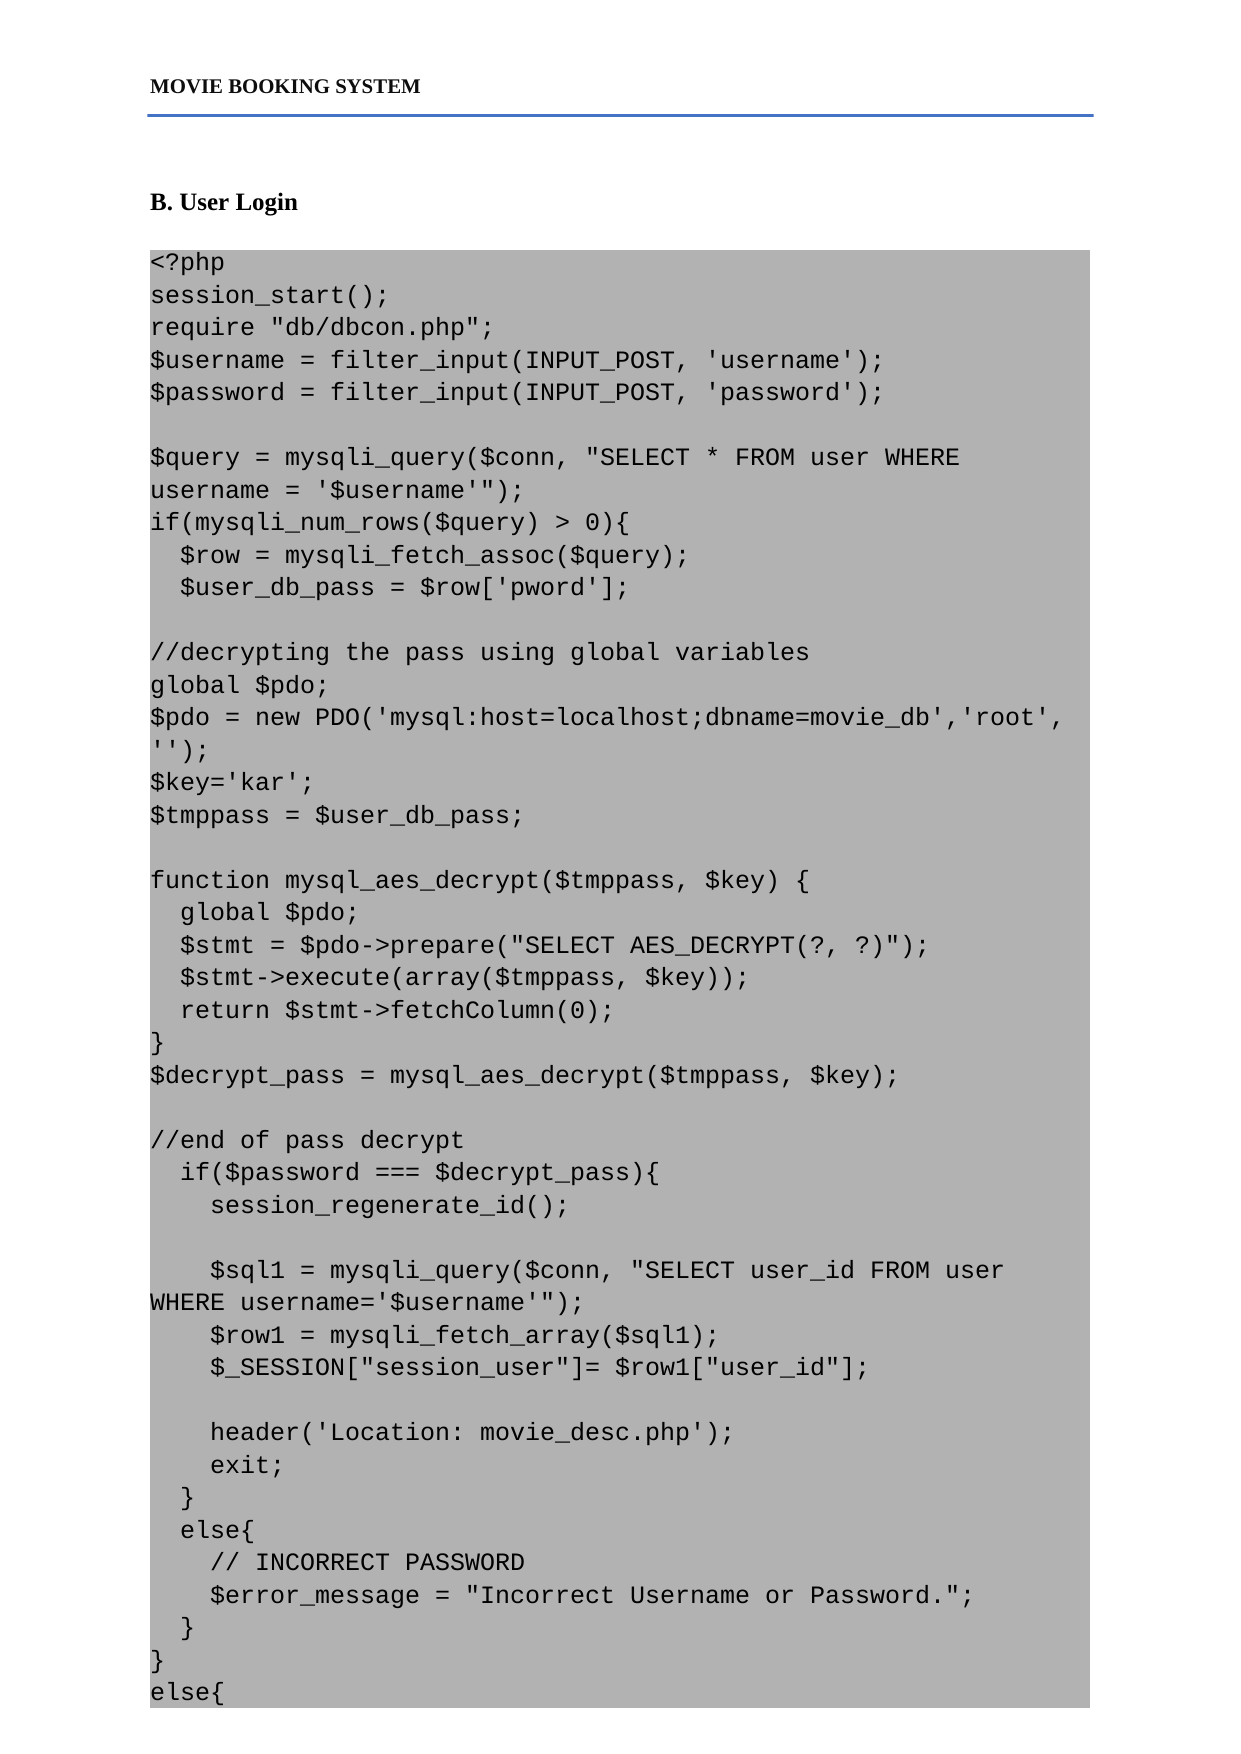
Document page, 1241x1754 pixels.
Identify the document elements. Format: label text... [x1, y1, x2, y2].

text $tmppass = $user_db_pass; [150, 802, 1090, 831]
text $pdo = new PDO('mysql:host=localhost;dbname=movie_db','root', ''); [150, 705, 1090, 766]
text <?php [150, 250, 1090, 278]
text $sql1 = mysqli_query($conn, "SELECT user_id FROM user WHERE username='$username'"); [150, 1257, 1090, 1318]
text } [150, 1615, 1090, 1643]
text B. User Login [150, 183, 1090, 217]
text $user_db_pass = $row['pword']; [150, 575, 1090, 603]
text session_start(); [150, 282, 1090, 311]
text else{ [150, 1680, 1090, 1708]
text $password = filter_input(INPUT_POST, 'password'); [150, 380, 1090, 408]
text $row1 = mysqli_fetch_array($sql1); [150, 1322, 1090, 1351]
text $decrypt_pass = mysql_aes_decrypt($tmppass, $key); [150, 1062, 1090, 1091]
text if($password === $decrypt_pass){ [150, 1160, 1090, 1188]
text $error_message = "Incorrect Username or Password."; [150, 1582, 1090, 1611]
text $stmt = $pdo->prepare("SELECT AES_DECRYPT(?, ?)"); [150, 932, 1090, 961]
text $_SESSION["session_user"]= $row1["user_id"]; [150, 1355, 1090, 1383]
text $key='kar'; [150, 770, 1090, 798]
text //end of pass decrypt [150, 1127, 1090, 1156]
text // INCORRECT PASSWORD [150, 1550, 1090, 1578]
text session_regenerate_id(); [150, 1192, 1090, 1221]
text global $pdo; [150, 900, 1090, 928]
text } [150, 1030, 1090, 1058]
text function mysql_aes_decrypt($tmppass, $key) { [150, 867, 1090, 896]
text } [150, 1647, 1090, 1676]
text else{ [150, 1517, 1090, 1546]
text global $pdo; [150, 672, 1090, 701]
text $username = filter_input(INPUT_POST, 'username'); [150, 347, 1090, 376]
text header('Location: movie_desc.php'); [150, 1420, 1090, 1448]
text if(mysqli_num_rows($query) > 0){ [150, 510, 1090, 538]
text return $stmt->fetchColumn(0); [150, 997, 1090, 1026]
text $row = mysqli_fetch_assoc($query); [150, 542, 1090, 571]
text $query = mysqli_query($conn, "SELECT * FROM user WHERE username = '$username'"); [150, 445, 1090, 506]
text } [150, 1485, 1090, 1513]
text //decrypting the pass using global variables [150, 640, 1090, 668]
text require "db/dbcon.php"; [150, 315, 1090, 343]
text $stmt->execute(array($tmppass, $key)); [150, 965, 1090, 993]
text exit; [150, 1452, 1090, 1481]
